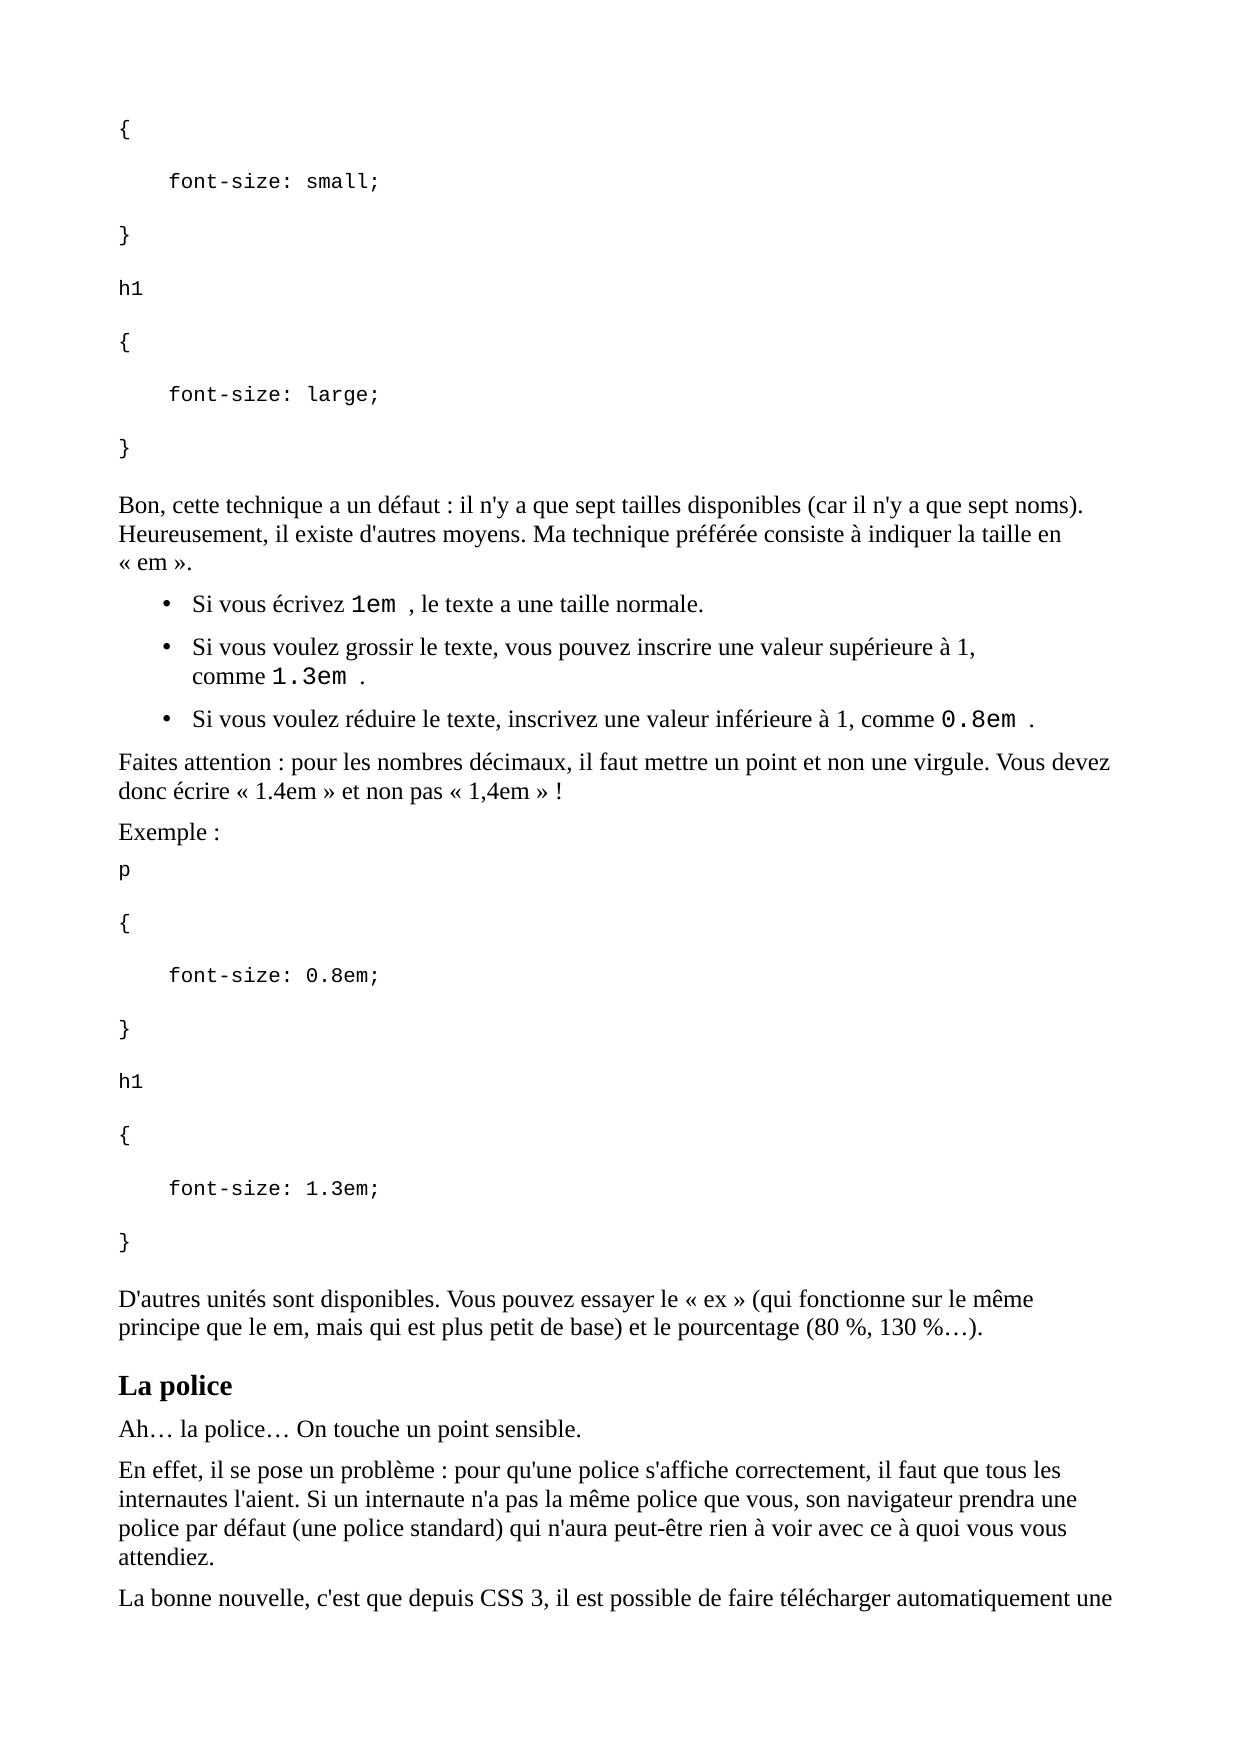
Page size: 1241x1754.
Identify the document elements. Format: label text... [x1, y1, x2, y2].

list Si vous voulez réduire le texte, inscrivez une valeur inférieure à 1, comme 0.8em . [162, 704, 1122, 735]
text En effet, il se pose un problème : pour qu'une police s'affiche correctement, il faut que tous les internautes l'aient. Si un internaute n'a pas la même police que vous, son navigateur prendra une police par défaut (une police standard) qui n'aura peut-être rien à voir avec ce à quoi vous vous attendiez. [118, 1456, 1122, 1571]
text Ah… la police… On touche un point sensible. [118, 1414, 1122, 1443]
subtitle La police [118, 1368, 1122, 1402]
text { [118, 331, 1122, 354]
text Exemple : [118, 817, 1122, 846]
text } [118, 1018, 1122, 1042]
list Si vous voulez grossir le texte, vous pouvez inscrire une valeur supérieure à 1, comme 1.3em . [162, 632, 1122, 692]
text La bonne nouvelle, c'est que depuis CSS 3, il est possible de faire télécharger automatiquement une [118, 1583, 1122, 1612]
text h1 [118, 277, 1122, 301]
text } [118, 437, 1122, 461]
text { [118, 118, 1122, 142]
text D'autres unités sont disponibles. Vous pouvez essayer le « ex » (qui fonctionne sur le même principe que le em, mais qui est plus petit de base) et le pourcentage (80 %, 130 %…). [118, 1284, 1122, 1341]
text h1 [118, 1071, 1122, 1095]
text font-size: 1.3em; [118, 1177, 1122, 1201]
text } [118, 224, 1122, 248]
text Faites attention : pour les nombres décimaux, il faut mettre un point et non une virgule. Vous devez donc écrire « 1.4em » et non pas « 1,4em » ! [118, 747, 1122, 805]
text { [118, 1124, 1122, 1148]
text { [118, 912, 1122, 936]
text font-size: 0.8em; [118, 965, 1122, 989]
text Bon, cette technique a un défaut : il n'y a que sept tailles disponibles (car il n'y a que sept noms). Heureusement, il existe d'autres moyens. Ma technique préférée consiste à indiquer la taille en « em ». [118, 490, 1122, 576]
text font-size: small; [118, 171, 1122, 195]
text } [118, 1231, 1122, 1254]
list Si vous écrivez 1em , le texte a une taille normale. [162, 589, 1122, 619]
text p [118, 859, 1122, 882]
text font-size: large; [118, 384, 1122, 407]
